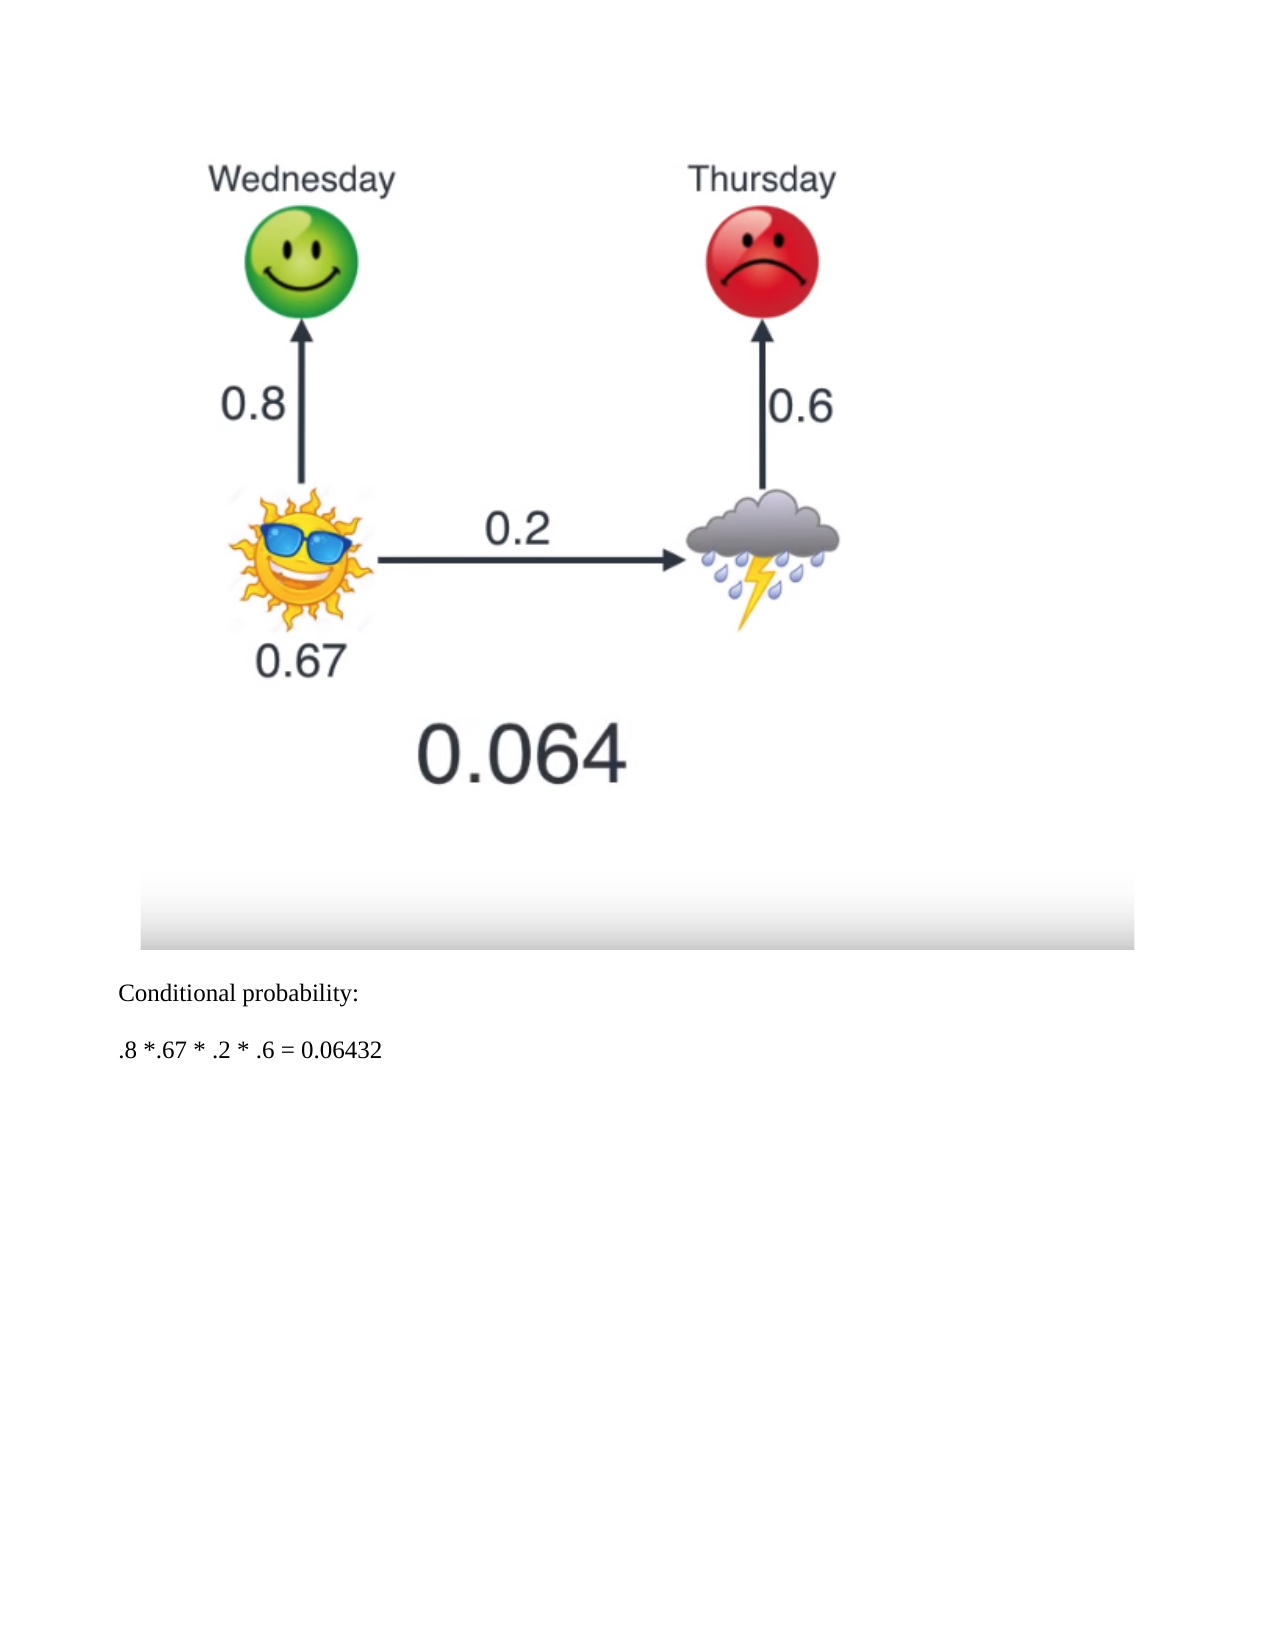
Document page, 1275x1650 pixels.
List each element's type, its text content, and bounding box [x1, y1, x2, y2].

text Conditional probability: [118, 978, 1157, 1007]
text .8 *.67 * .2 * .6 = 0.06432 [118, 1036, 1157, 1064]
picture [140, 118, 1135, 950]
